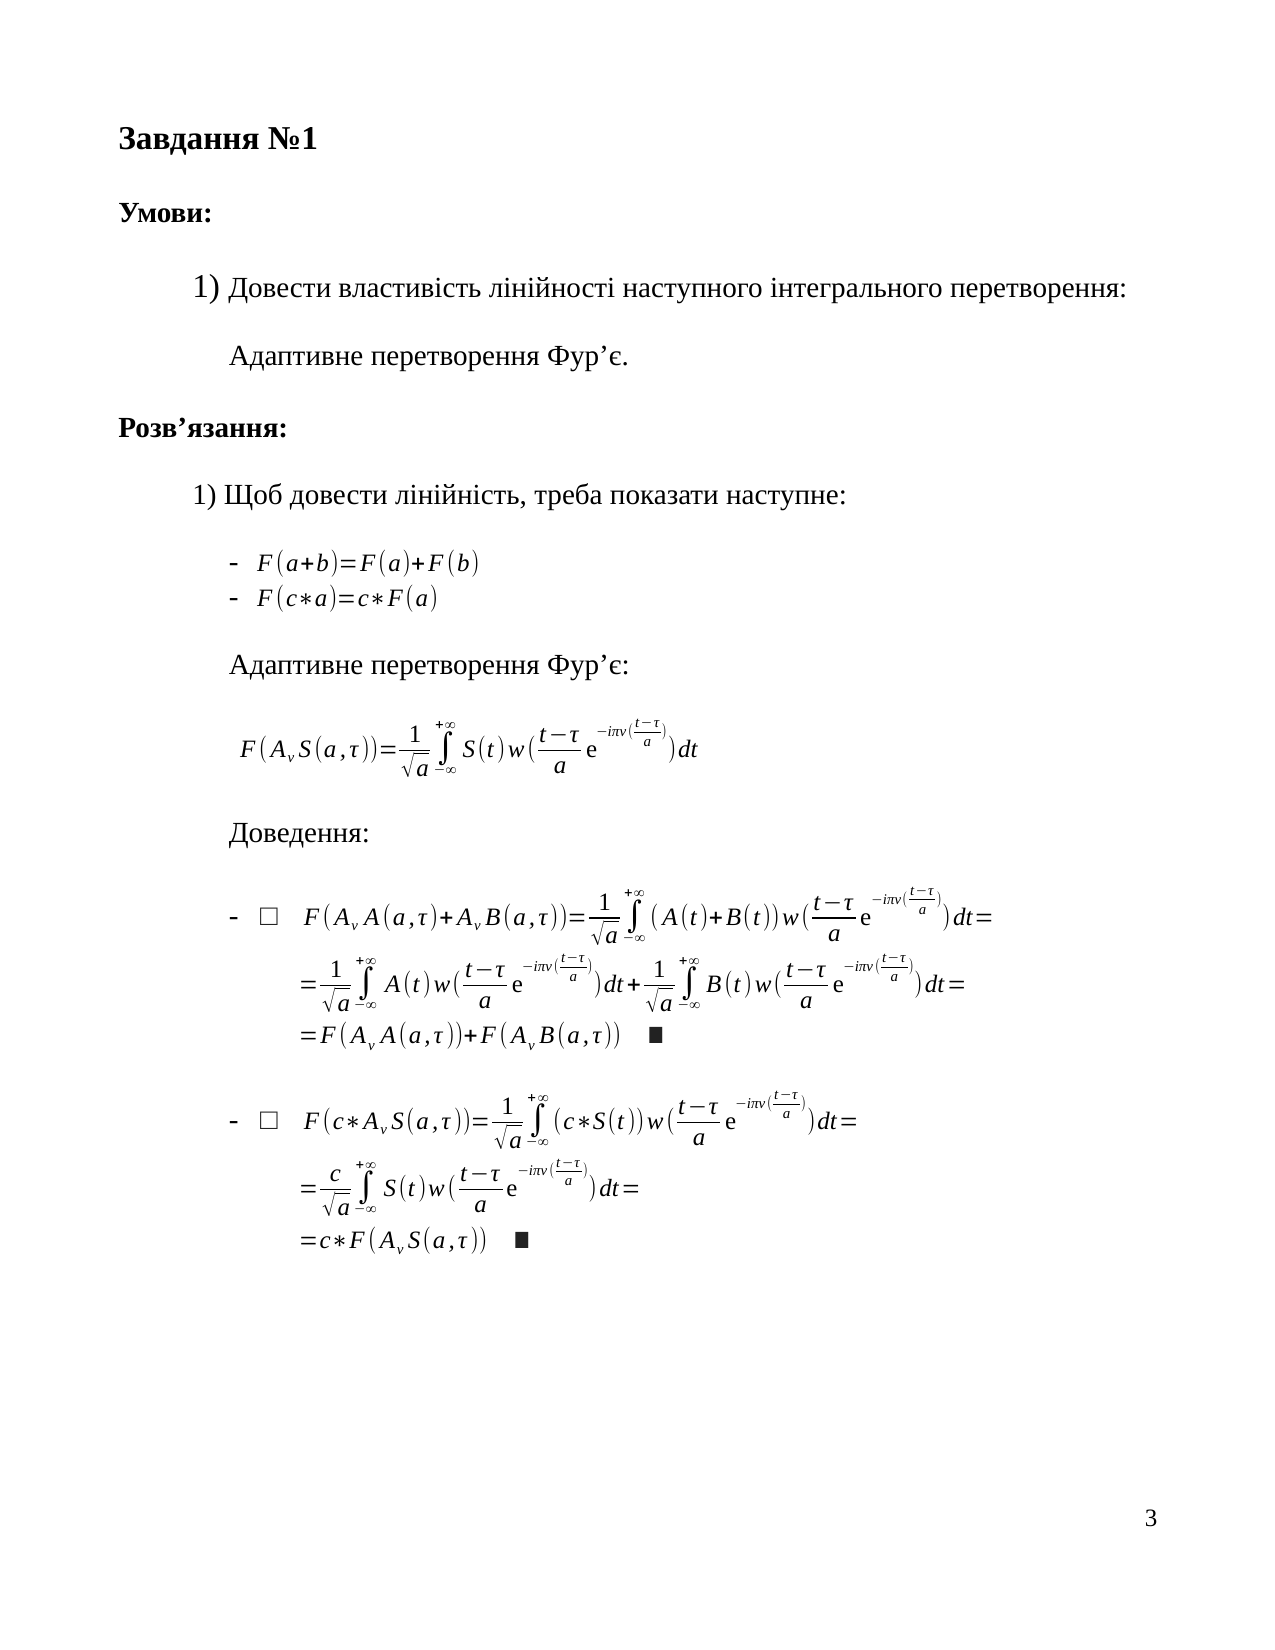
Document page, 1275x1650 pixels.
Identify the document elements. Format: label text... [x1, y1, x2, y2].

text - □ [118, 882, 1157, 949]
text Доведення: [118, 815, 1157, 849]
text Умови: [118, 195, 1157, 228]
text ∎ [118, 1221, 1157, 1257]
text Розв’язання: [118, 410, 1157, 444]
text ∎ [118, 949, 1157, 1053]
text - [118, 579, 1157, 614]
text 1) Довести властивість лінійності наступного інтегрального перетворення: [118, 267, 1157, 305]
text Адаптивне перетворення Фур’є: [118, 647, 1157, 681]
text - [118, 544, 1157, 579]
text Завдання №1 [118, 118, 1157, 156]
text 1) Щоб довести лінійність, треба показати наступне: [118, 477, 1157, 511]
text - □ [118, 1086, 1157, 1154]
text Адаптивне перетворення Фур’є. [118, 338, 1157, 372]
